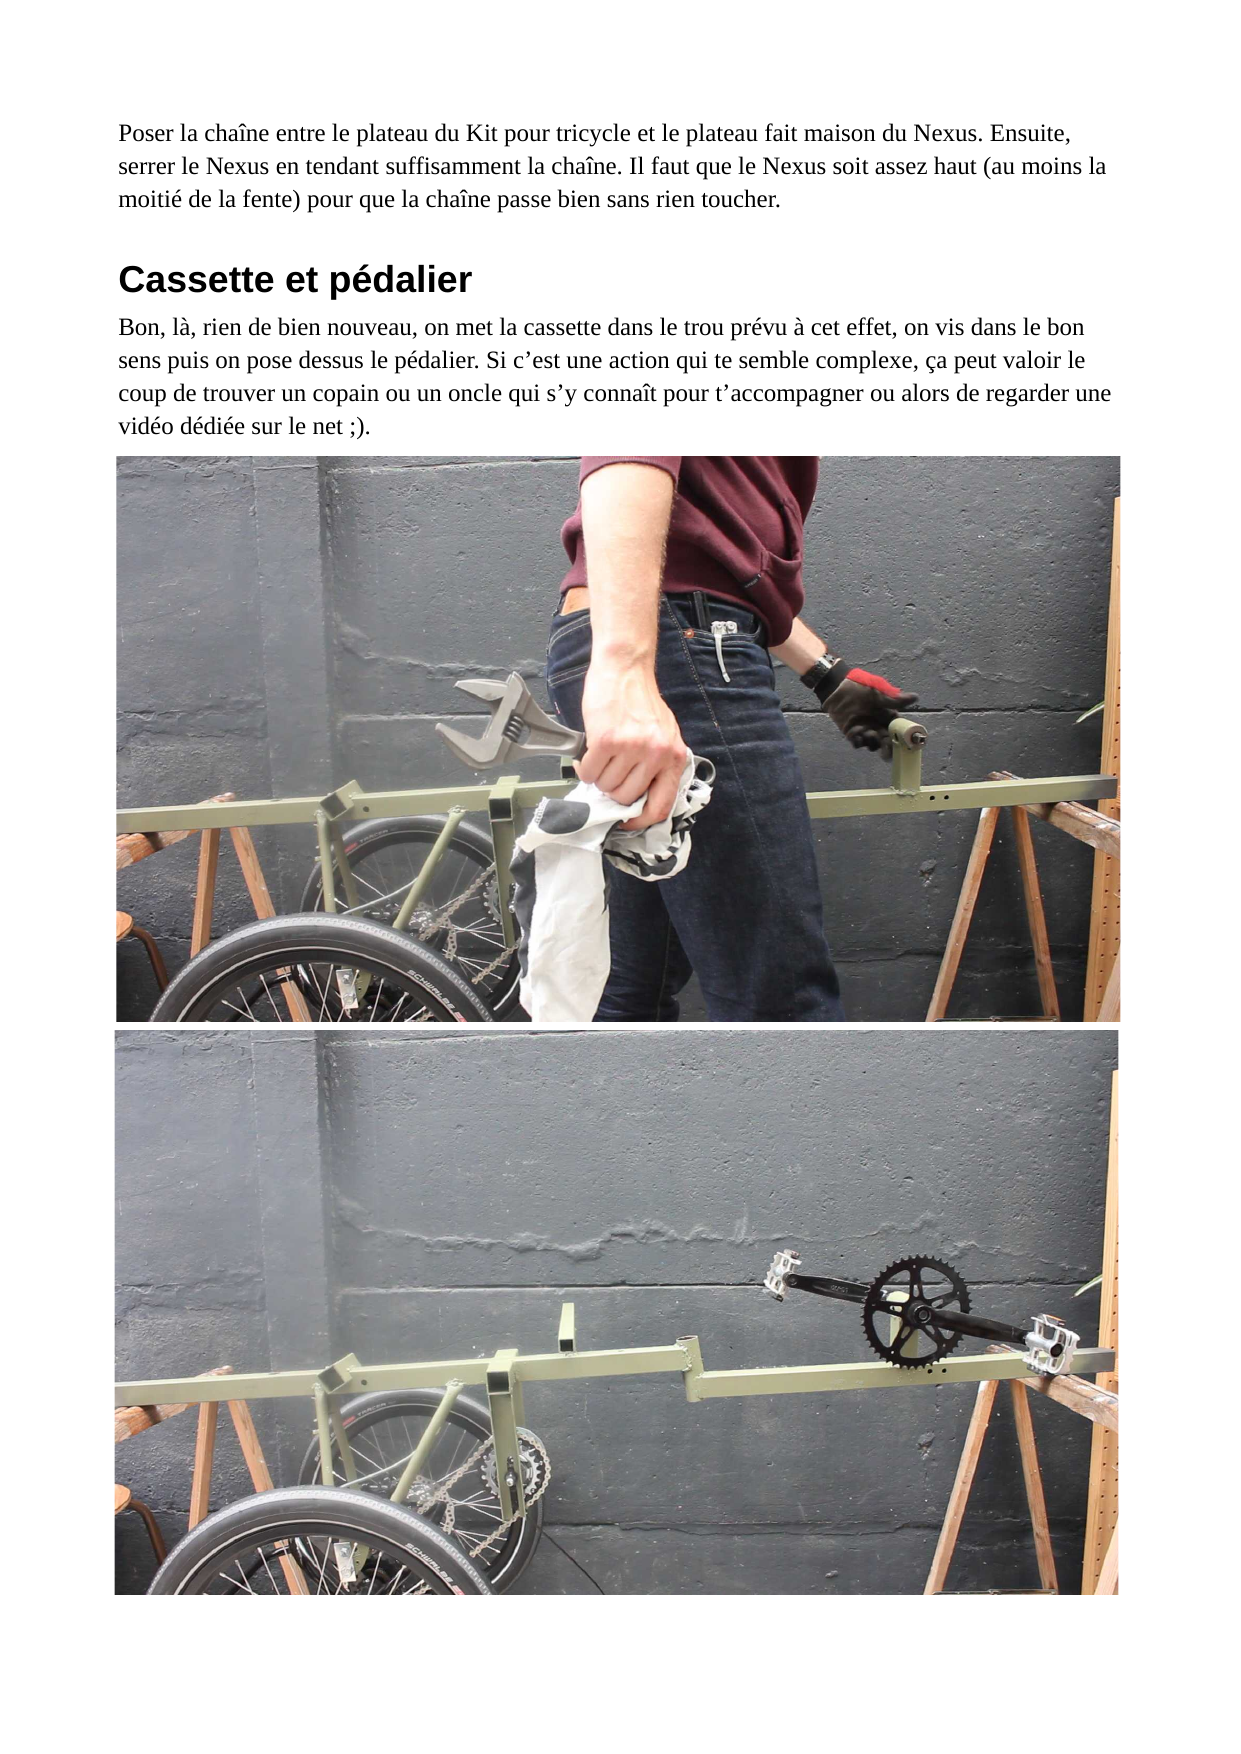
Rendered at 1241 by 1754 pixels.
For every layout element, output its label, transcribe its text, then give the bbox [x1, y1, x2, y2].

picture [116, 456, 1121, 1022]
subtitle Cassette et pédalier [118, 257, 1122, 300]
text Bon, là, rien de bien nouveau, on met la cassette dans le trou prévu à cet effet, on vis dans le bon sens puis on pose dessus le pédalier. Si c’est une action qui te semble complexe, ça peut valoir le coup de trouver un copain ou un oncle qui s’y connaît pour t’accompagner ou alors de regarder une vidéo dédiée sur le net ;). [118, 312, 1122, 440]
picture [114, 1030, 1119, 1595]
text Poser la chaîne entre le plateau du Kit pour tricycle et le plateau fait maison du Nexus. Ensuite, serrer le Nexus en tendant suffisamment la chaîne. Il faut que le Nexus soit assez haut (au moins la moitié de la fente) pour que la chaîne passe bien sans rien toucher. [118, 118, 1122, 213]
